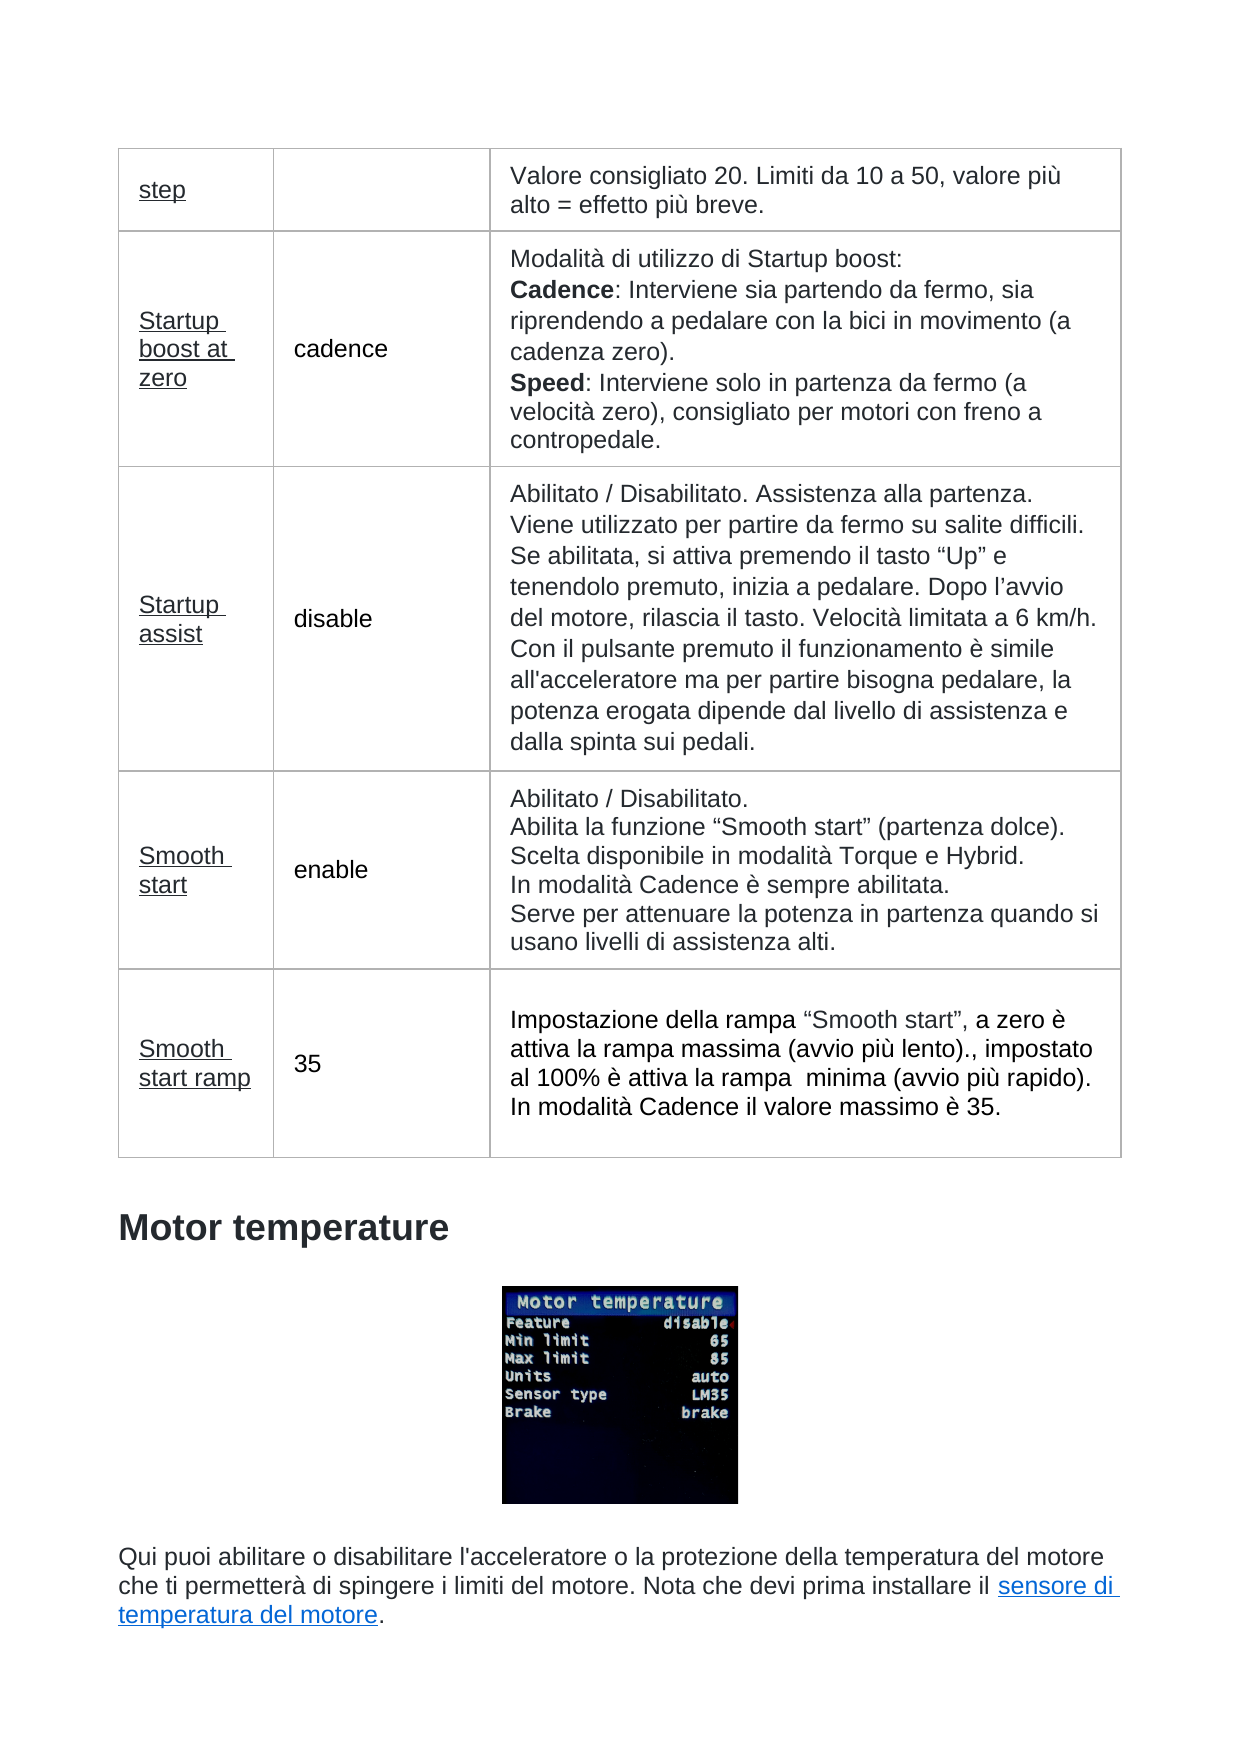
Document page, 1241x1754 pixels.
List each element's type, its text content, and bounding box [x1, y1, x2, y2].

text Qui puoi abilitare o disabilitare l'acceleratore o la protezione della temperatura del motore che ti permetterà di spingere i limiti del motore. Nota che devi prima installare il sensore di temperatura del motore. [118, 1542, 1122, 1628]
table_cell step [119, 149, 273, 230]
table_cell enable [274, 772, 489, 968]
table_cell disable [274, 467, 489, 770]
table_cell Startup assist [119, 467, 273, 770]
table_cell 35 [274, 970, 489, 1157]
table_cell Smooth start [119, 772, 273, 968]
table_cell Abilitato / Disabilitato. Assistenza alla partenza. Viene utilizzato per partire da fermo su salite difficili. Se abilitata, si attiva premendo il tasto “Up” e tenendolo premuto, inizia a pedalare. Dopo l’avvio del motore, rilascia il tasto. Velocità limitata a 6 km/h. Con il pulsante premuto il funzionamento è simile all'acceleratore ma per partire bisogna pedalare, la potenza erogata dipende dal livello di assistenza e dalla spinta sui pedali. [491, 467, 1120, 770]
table_cell cadence [274, 232, 489, 466]
picture [502, 1286, 739, 1504]
text Motor temperature [118, 1206, 1122, 1249]
table_cell Smooth start ramp [119, 970, 273, 1157]
table_cell Abilitato / Disabilitato. Abilita la funzione “Smooth start” (partenza dolce). Scelta disponibile in modalità Torque e Hybrid. In modalità Cadence è sempre abilitata. Serve per attenuare la potenza in partenza quando si usano livelli di assistenza alti. [491, 772, 1120, 968]
table_cell Startup boost at zero [119, 232, 273, 466]
table_cell Impostazione della rampa “Smooth start”, a zero è attiva la rampa massima (avvio più lento)., impostato al 100% è attiva la rampa minima (avvio più rapido). In modalità Cadence il valore massimo è 35. [491, 970, 1120, 1157]
table_cell [274, 149, 489, 230]
table_cell Modalità di utilizzo di Startup boost: Cadence: Interviene sia partendo da fermo, sia riprendendo a pedalare con la bici in movimento (a cadenza zero). Speed: Interviene solo in partenza da fermo (a velocità zero), consigliato per motori con freno a contropedale. [491, 232, 1120, 466]
table_cell Valore consigliato 20. Limiti da 10 a 50, valore più alto = effetto più breve. [491, 149, 1120, 230]
